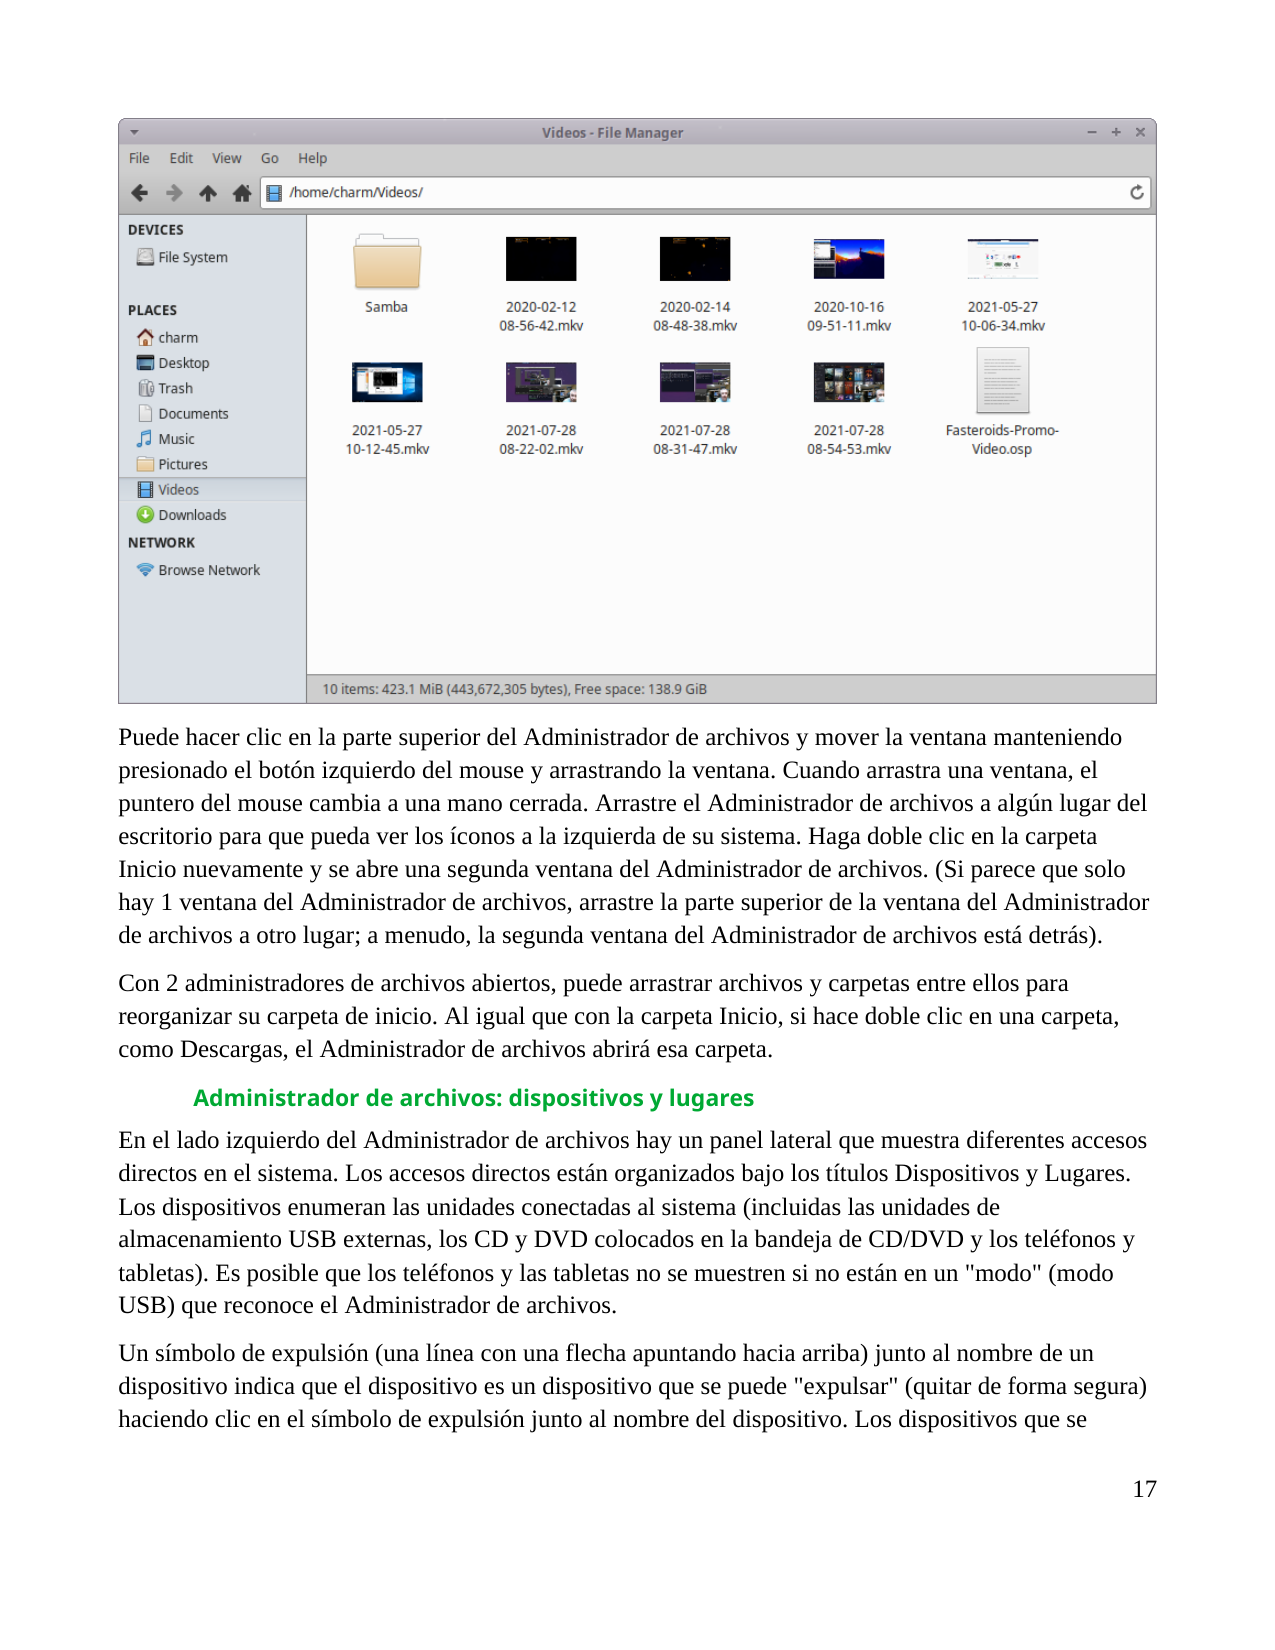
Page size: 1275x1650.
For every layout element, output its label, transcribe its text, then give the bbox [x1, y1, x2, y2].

text Un símbolo de expulsión (una línea con una flecha apuntando hacia arriba) junto al nombre de un dispositivo indica que el dispositivo es un dispositivo que se puede "expulsar" (quitar de forma segura) haciendo clic en el símbolo de expulsión junto al nombre del dispositivo. Los dispositivos que se [118, 1338, 1157, 1433]
text Puede hacer clic en la parte superior del Administrador de archivos y mover la ventana manteniendo presionado el botón izquierdo del mouse y arrastrando la ventana. Cuando arrastra una ventana, el puntero del mouse cambia a una mano cerrada. Arrastre el Administrador de archivos a algún lugar del escritorio para que pueda ver los íconos a la izquierda de su sistema. Haga doble clic en la carpeta Inicio nuevamente y se abre una segunda ventana del Administrador de archivos. (Si parece que solo hay 1 ventana del Administrador de archivos, arrastre la parte superior de la ventana del Administrador de archivos a otro lugar; a menudo, la segunda ventana del Administrador de archivos está detrás). [118, 722, 1157, 949]
picture [118, 118, 1157, 704]
subtitle Administrador de archivos: dispositivos y lugares [118, 1082, 1157, 1113]
text En el lado izquierdo del Administrador de archivos hay un panel lateral que muestra diferentes accesos directos en el sistema. Los accesos directos están organizados bajo los títulos Dispositivos y Lugares. Los dispositivos enumeran las unidades conectadas al sistema (incluidas las unidades de almacenamiento USB externas, los CD y DVD colocados en la bandeja de CD/DVD y los teléfonos y tabletas). Es posible que los teléfonos y las tabletas no se muestren si no están en un "modo" (modo USB) que reconoce el Administrador de archivos. [118, 1126, 1157, 1319]
text Con 2 administradores de archivos abiertos, puede arrastrar archivos y carpetas entre ellos para reorganizar su carpeta de inicio. Al igual que con la carpeta Inicio, si hace doble clic en una carpeta, como Descargas, el Administrador de archivos abrirá esa carpeta. [118, 968, 1157, 1063]
